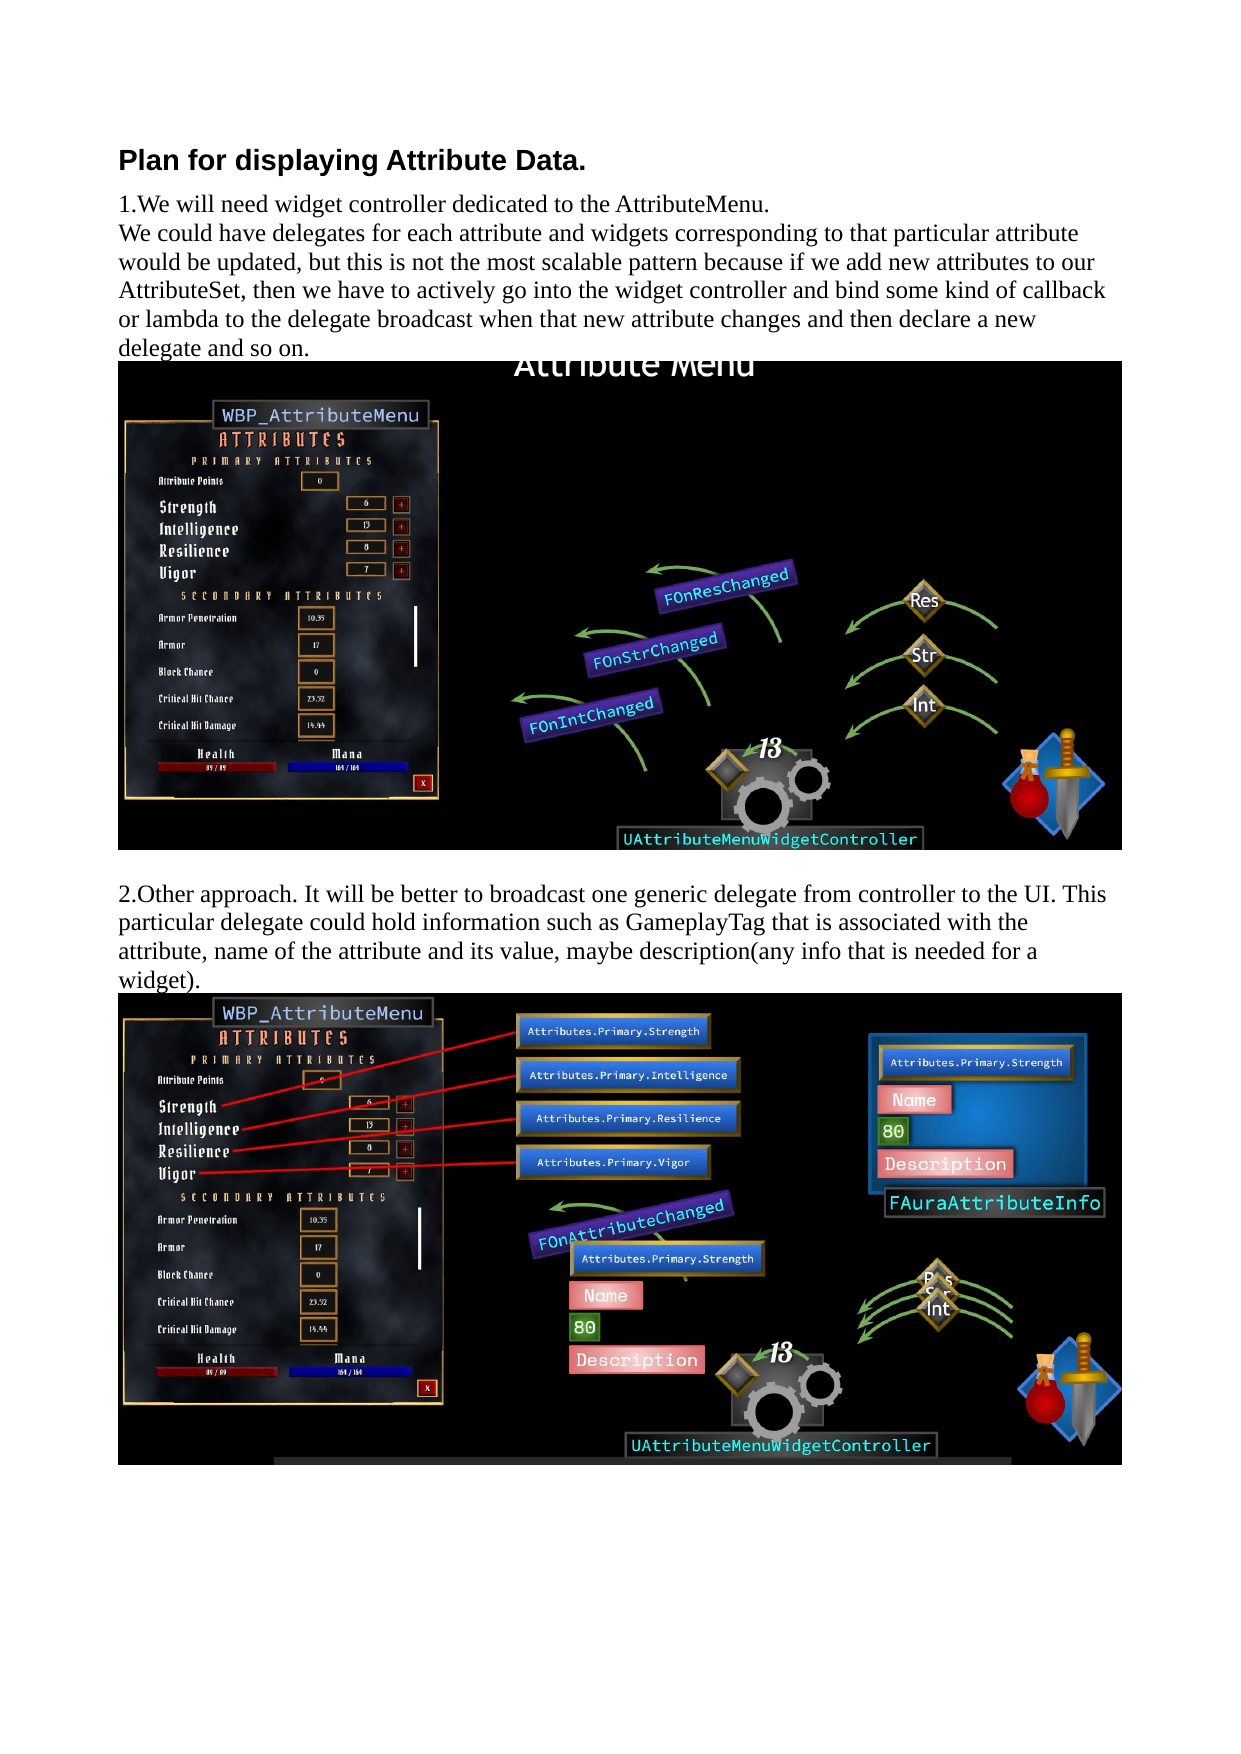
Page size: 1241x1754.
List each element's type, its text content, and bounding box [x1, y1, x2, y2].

text We could have delegates for each attribute and widgets corresponding to that particular attribute would be updated, but this is not the most scalable pattern because if we add new attributes to our AttributeSet, then we have to actively go into the widget controller and bind some kind of callback or lambda to the delegate broadcast when that new attribute changes and then declare a new delegate and so on. [118, 218, 1122, 361]
picture [118, 993, 1122, 1465]
text 2.Other approach. It will be better to broadcast one generic delegate from controller to the UI. This particular delegate could hold information such as GameplayTag that is associated with the attribute, name of the attribute and its value, maybe description(any info that is needed for a widget). [118, 879, 1122, 993]
picture [118, 361, 1122, 850]
subtitle Plan for displaying Attribute Data. [118, 143, 1122, 177]
text 1.We will need widget controller dedicated to the AttributeMenu. [118, 189, 1122, 218]
